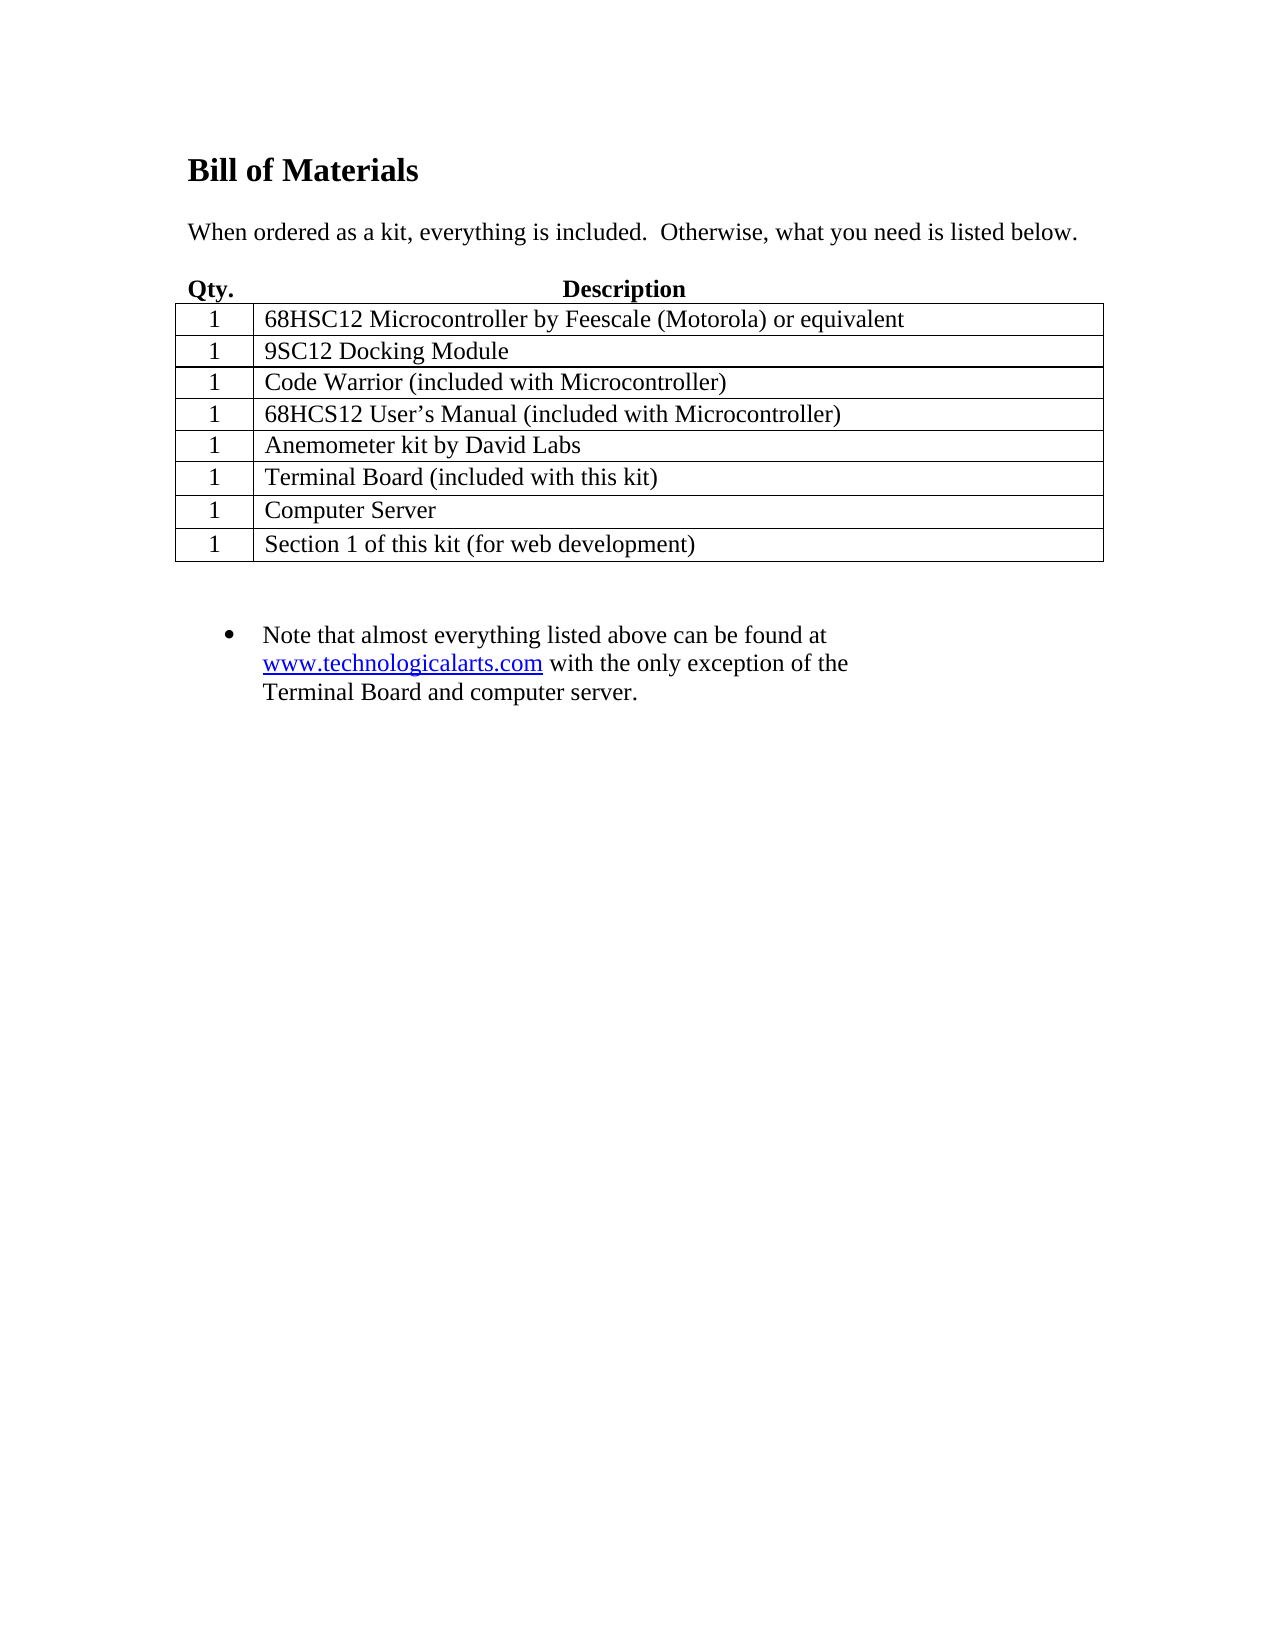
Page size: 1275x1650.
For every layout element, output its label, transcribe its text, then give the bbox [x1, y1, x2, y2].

table_cell Section 1 of this kit (for web development) [254, 529, 1103, 561]
table_cell 1 [176, 368, 253, 398]
table_header 1 [176, 304, 253, 335]
table_cell 68HCS12 User’s Manual (included with Microcontroller) [254, 399, 1103, 429]
table_header 68HSC12 Microcontroller by Feescale (Motorola) or equivalent [254, 304, 1103, 335]
table_cell 1 [176, 399, 253, 429]
table_cell Code Warrior (included with Microcontroller) [254, 368, 1103, 398]
table_cell 1 [176, 431, 253, 461]
table_cell Terminal Board (included with this kit) [254, 462, 1103, 494]
table_cell 1 [176, 462, 253, 494]
table_cell 1 [176, 336, 253, 366]
table_cell 1 [176, 496, 253, 528]
text Terminal Board and computer server. [262, 677, 1087, 706]
table_cell Computer Server [254, 496, 1103, 528]
text Qty. Description [187, 274, 1087, 303]
table_cell 9SC12 Docking Module [254, 336, 1103, 366]
text When ordered as a kit, everything is included. Otherwise, what you need is listed below. [187, 217, 1087, 246]
table_cell Anemometer kit by David Labs [254, 431, 1103, 461]
table_cell 1 [176, 529, 253, 561]
text Bill of Materials [187, 150, 1087, 188]
list Note that almost everything listed above can be found at www.technologicalarts.com with the only exception of the [225, 620, 1087, 677]
